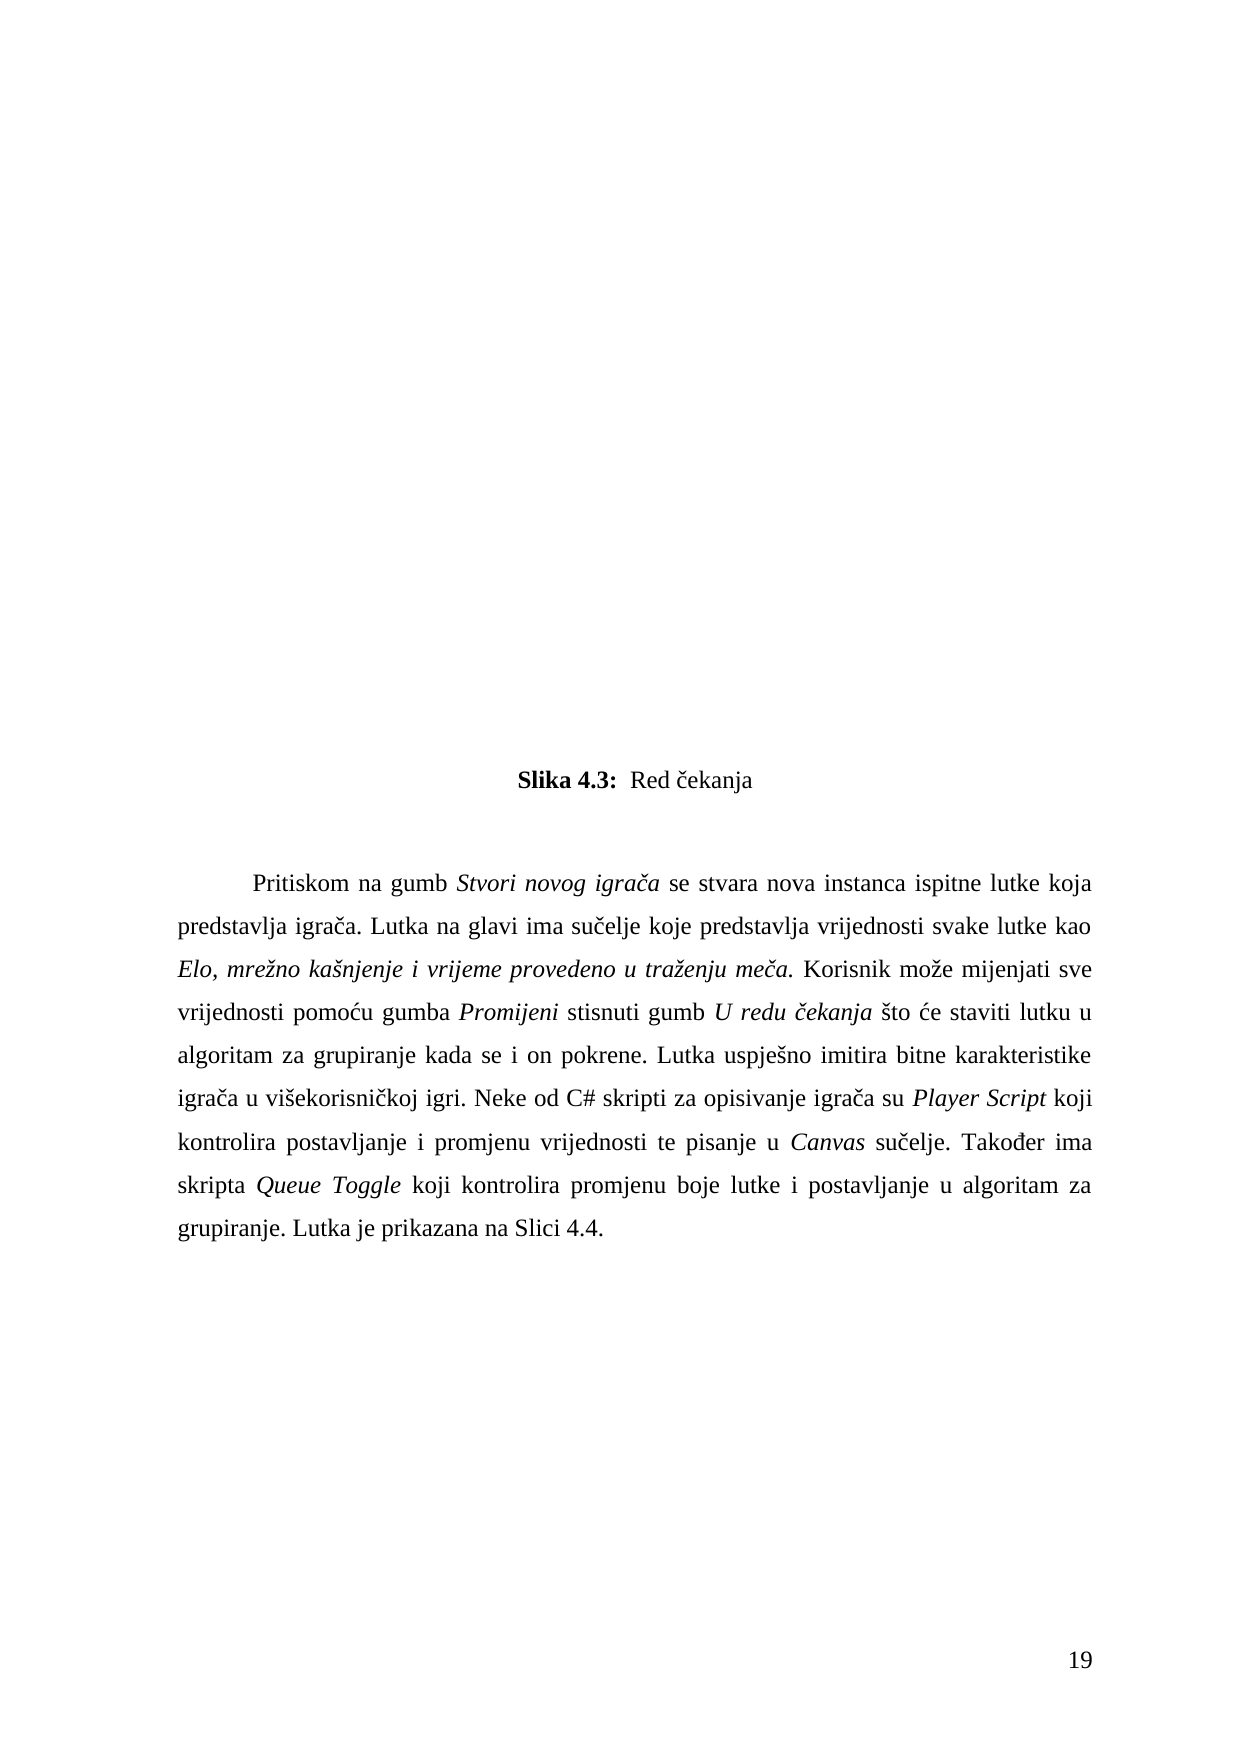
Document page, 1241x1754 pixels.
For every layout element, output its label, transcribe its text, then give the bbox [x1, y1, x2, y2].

text Slika 4.3: Red čekanja [177, 160, 1093, 794]
text Pritiskom na gumb Stvori novog igrača se stvara nova instanca ispitne lutke koja predstavlja igrača. Lutka na glavi ima sučelje koje predstavlja vrijednosti svake lutke kao Elo, mrežno kašnjenje i vrijeme provedeno u traženju meča. Korisnik može mijenjati sve vrijednosti pomoću gumba Promijeni stisnuti gumb U redu čekanja što će staviti lutku u algoritam za grupiranje kada se i on pokrene. Lutka uspješno imitira bitne karakteristike igrača u višekorisničkoj igri. Neke od C# skripti za opisivanje igrača su Player Script koji kontrolira postavljanje i promjenu vrijednosti te pisanje u Canvas sučelje. Također ima skripta Queue Toggle koji kontrolira promjenu boje lutke i postavljanje u algoritam za grupiranje. Lutka je prikazana na Slici 4.4. [177, 868, 1092, 1242]
